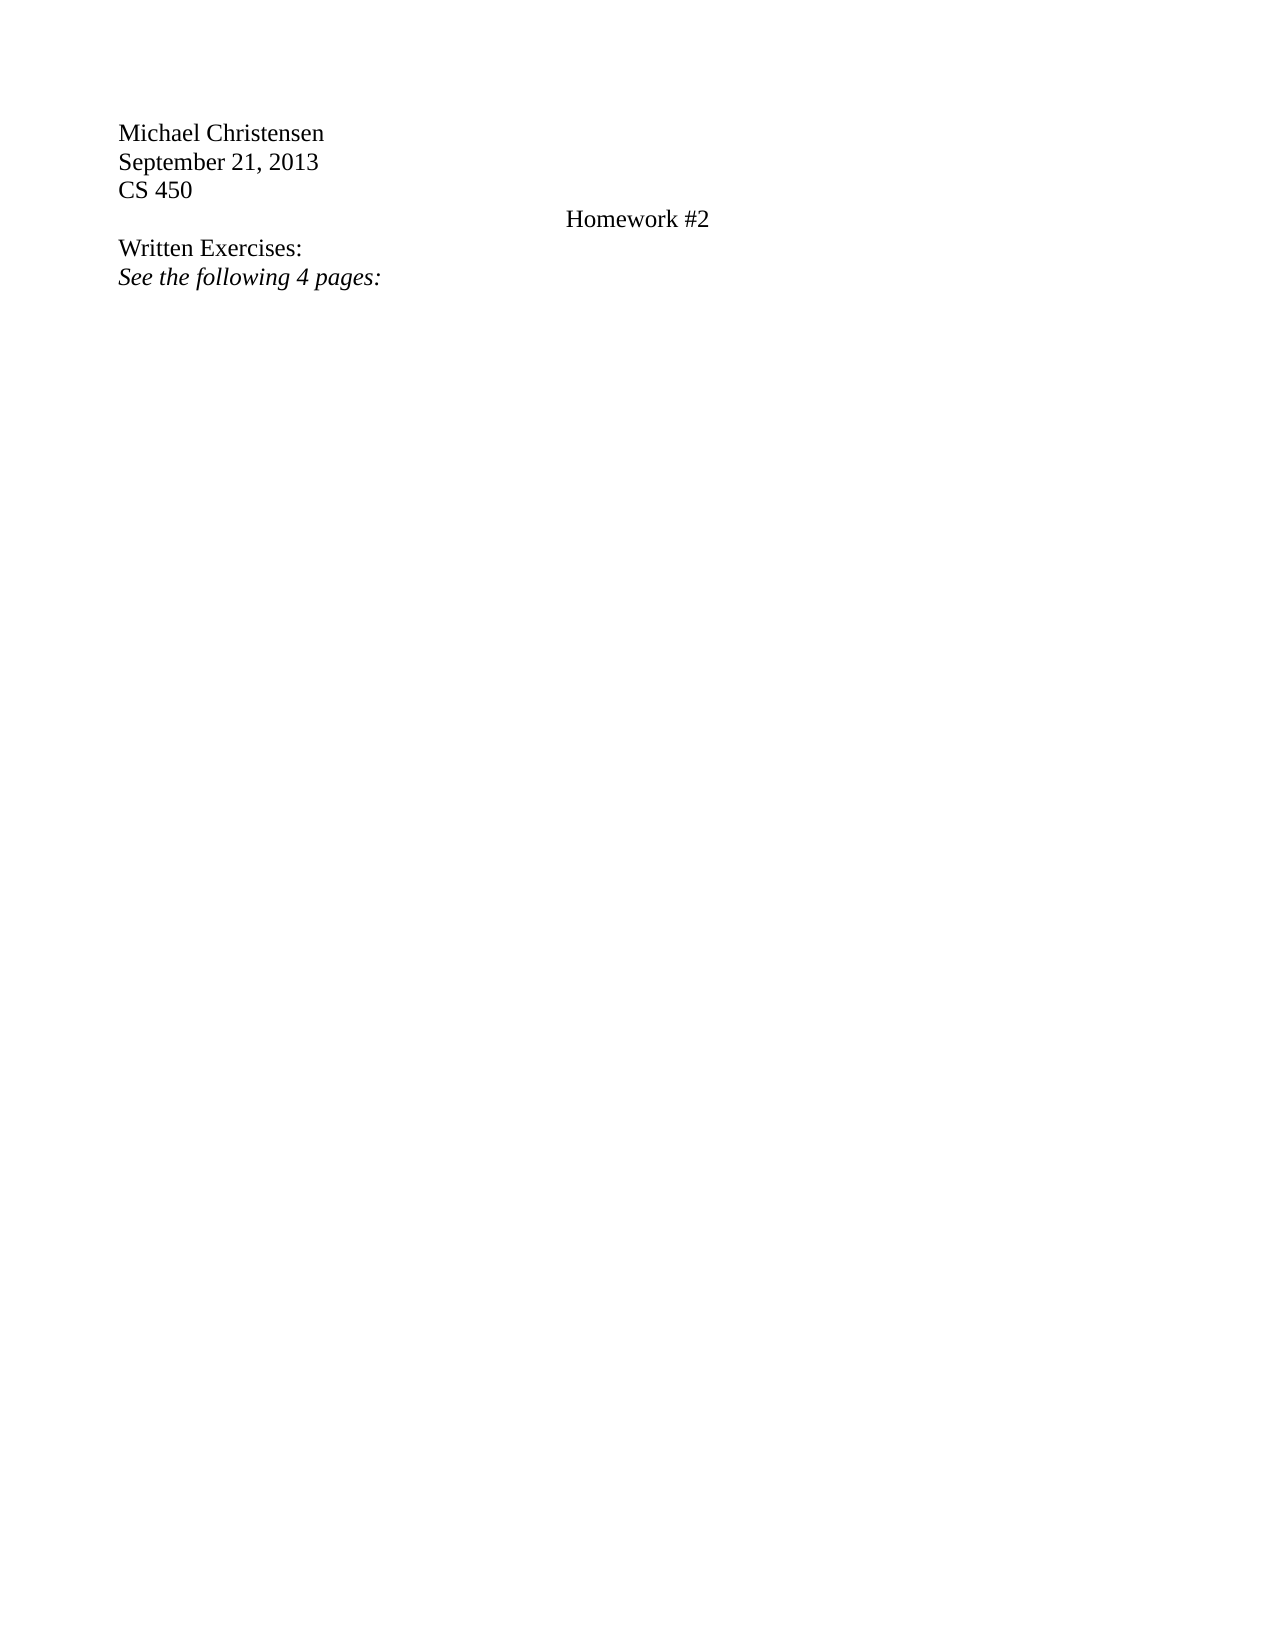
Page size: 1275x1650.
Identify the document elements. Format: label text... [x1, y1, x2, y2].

text September 21, 2013 [118, 147, 1157, 176]
text Michael Christensen [118, 118, 1157, 147]
text See the following 4 pages: [118, 262, 1157, 291]
text CS 450 [118, 176, 1157, 204]
text Homework #2 [118, 204, 1157, 233]
text Written Exercises: [118, 233, 1157, 262]
